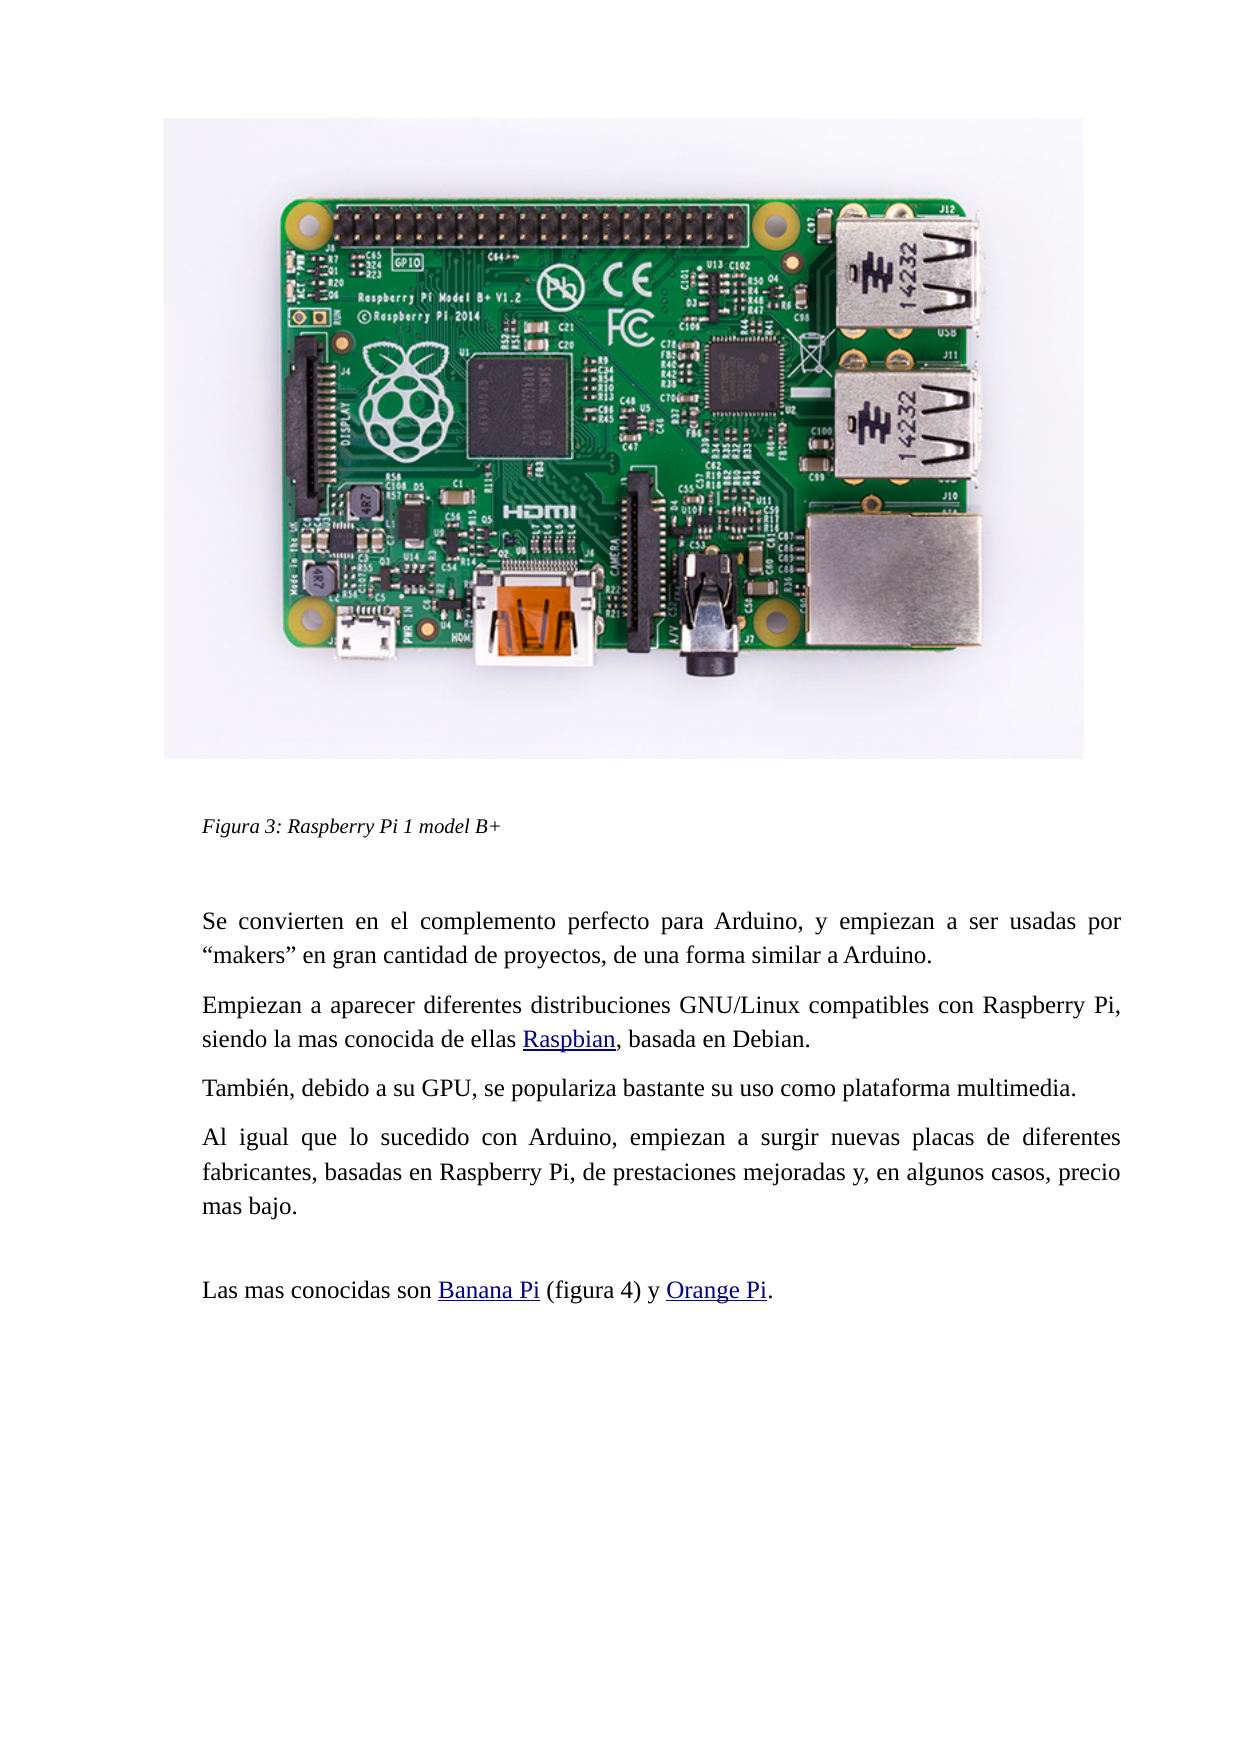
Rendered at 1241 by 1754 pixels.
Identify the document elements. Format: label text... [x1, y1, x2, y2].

text También, debido a su GPU, se populariza bastante su uso como plataforma multimedia. [202, 1073, 1122, 1102]
text Figura 3: Raspberry Pi 1 model B+ [202, 814, 1122, 838]
text Se convierten en el complemento perfecto para Arduino, y empiezan a ser usadas por “makers” en gran cantidad de proyectos, de una forma similar a Arduino. [202, 906, 1122, 969]
text Al igual que lo sucedido con Arduino, empiezan a surgir nuevas placas de diferentes fabricantes, basadas en Raspberry Pi, de prestaciones mejoradas y, en algunos casos, precio mas bajo. [202, 1122, 1122, 1220]
text Empiezan a aparecer diferentes distribuciones GNU/Linux compatibles con Raspberry Pi, siendo la mas conocida de ellas Raspbian, basada en Debian. [202, 990, 1122, 1053]
text Las mas conocidas son Banana Pi (figura 4) y Orange Pi. [202, 1240, 1122, 1303]
picture [163, 118, 1084, 759]
